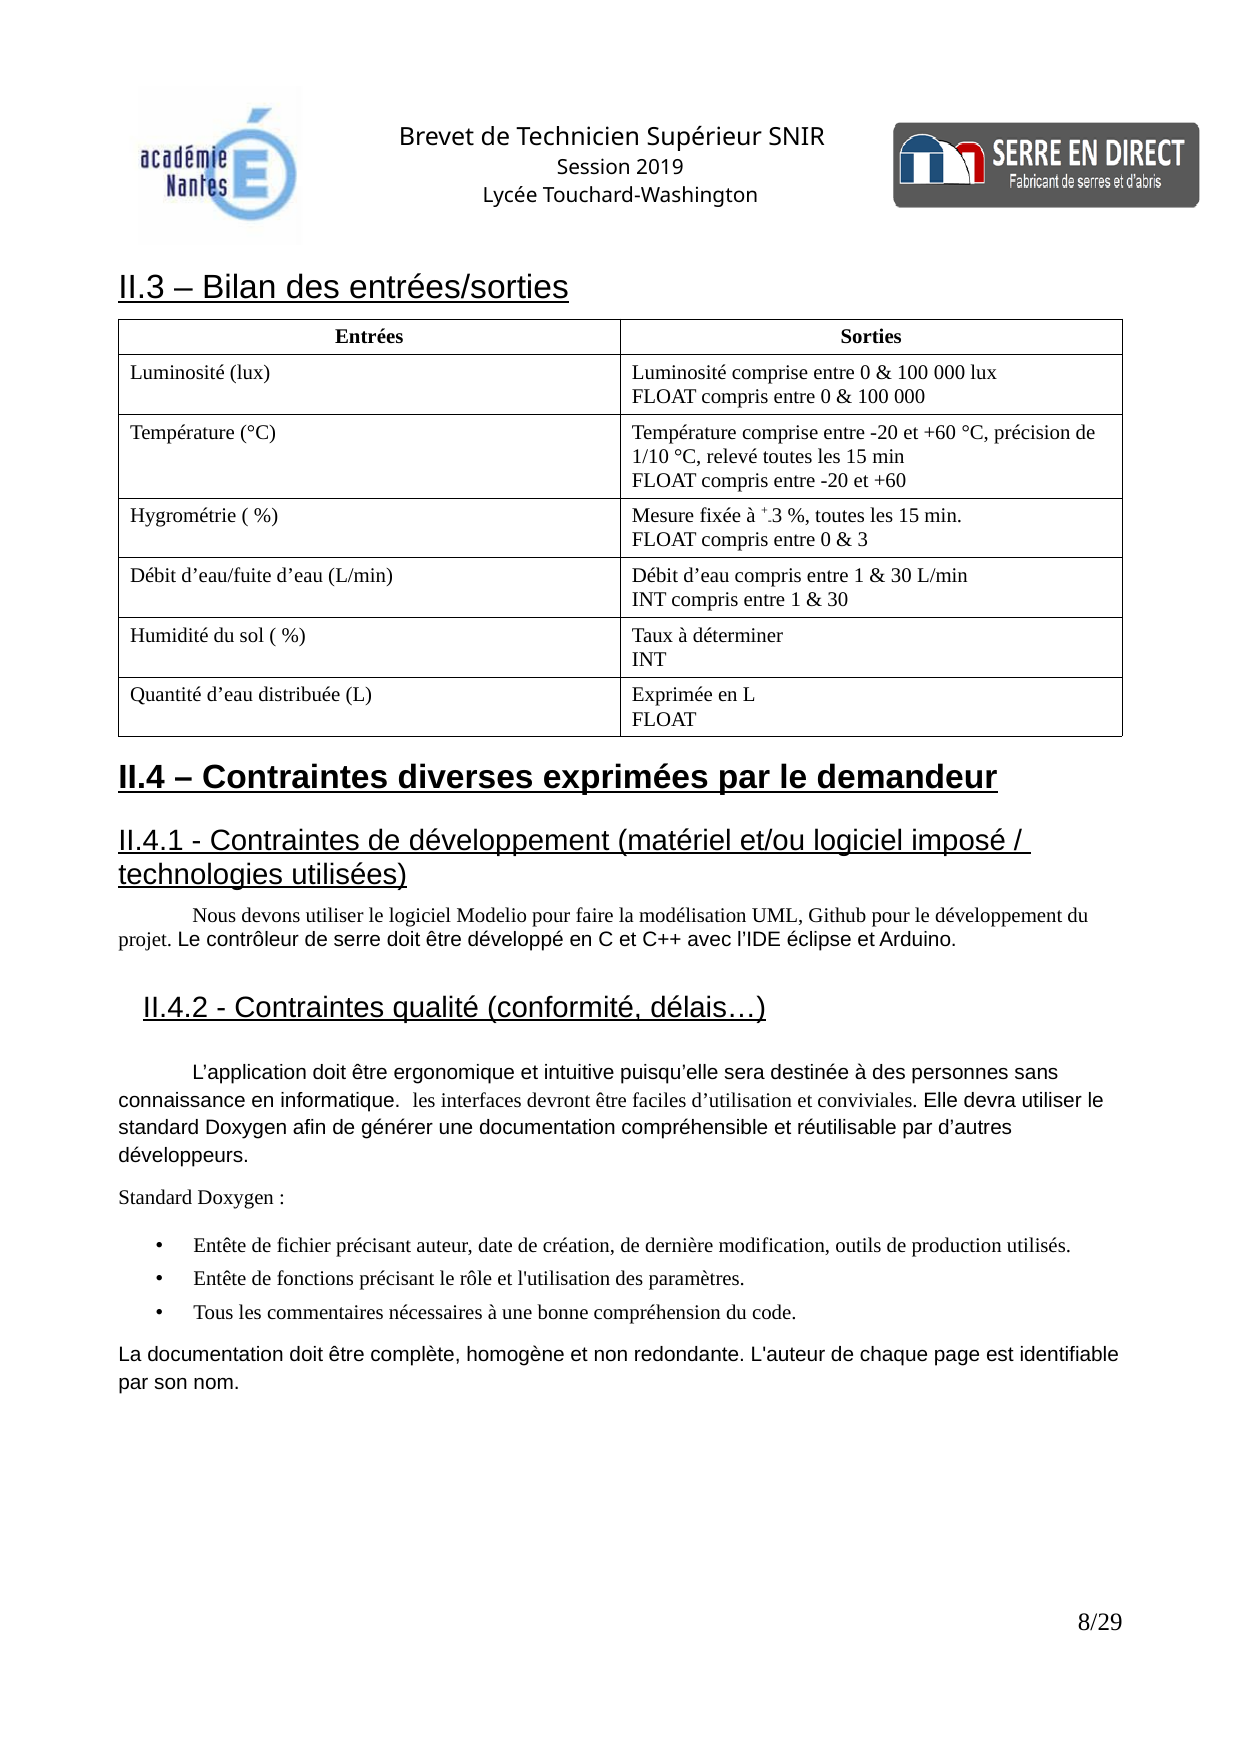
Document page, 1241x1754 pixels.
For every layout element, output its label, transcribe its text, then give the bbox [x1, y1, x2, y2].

subtitle II.4 – Contraintes diverses exprimées par le demandeur [118, 757, 1122, 796]
table_cell Hygrométrie ( %) [119, 499, 620, 557]
table_cell Température comprise entre -20 et +60 °C, précision de 1/10 °C, relevé toutes les 15 min FLOAT compris entre -20 et +60 [621, 415, 1122, 497]
picture [113, 86, 322, 248]
table_cell Exprimée en L FLOAT [621, 678, 1122, 736]
list Entête de fichier précisant auteur, date de création, de dernière modification, outils de production utilisés. [156, 1233, 1122, 1257]
table_cell Débit d’eau/fuite d’eau (L/min) [119, 558, 620, 617]
table_cell Débit d’eau compris entre 1 & 30 L/min INT compris entre 1 & 30 [621, 558, 1122, 617]
picture [888, 120, 1203, 212]
table_cell Luminosité (lux) [119, 355, 620, 414]
table_cell Mesure fixée à +-3 %, toutes les 15 min. FLOAT compris entre 0 & 3 [621, 499, 1122, 557]
text L’application doit être ergonomique et intuitive puisqu’elle sera destinée à des personnes sans connaissance en informatique. les interfaces devront être faciles d’utilisation et conviviales. Elle devra utiliser le standard Doxygen afin de générer une documentation compréhensible et réutilisable par d’autres développeurs. [118, 1060, 1122, 1167]
table_header Sorties [621, 320, 1122, 354]
list Entête de fonctions précisant le rôle et l'utilisation des paramètres. [156, 1266, 1122, 1290]
text Standard Doxygen : [118, 1185, 1122, 1209]
subtitle II.4.2 - Contraintes qualité (conformité, délais…) [118, 990, 1122, 1023]
text La documentation doit être complète, homogène et non redondante. L'auteur de chaque page est identifiable par son nom. [118, 1342, 1122, 1393]
table_cell Quantité d’eau distribuée (L) [119, 678, 620, 736]
subtitle II.4.1 - Contraintes de développement (matériel et/ou logiciel imposé / technologies utilisées) [118, 823, 1122, 890]
table_header Entrées [119, 320, 620, 354]
table_cell Humidité du sol ( %) [119, 618, 620, 677]
table_cell Taux à déterminer INT [621, 618, 1122, 677]
subtitle II.3 – Bilan des entrées/sorties [118, 267, 1122, 306]
list Tous les commentaires nécessaires à une bonne compréhension du code. [156, 1300, 1122, 1324]
table_cell Luminosité comprise entre 0 & 100 000 lux FLOAT compris entre 0 & 100 000 [621, 355, 1122, 414]
table_cell Température (°C) [119, 415, 620, 497]
text Nous devons utiliser le logiciel Modelio pour faire la modélisation UML, Github pour le développement du projet. Le contrôleur de serre doit être développé en C et C++ avec l’IDE éclipse et Arduino. [118, 903, 1122, 951]
